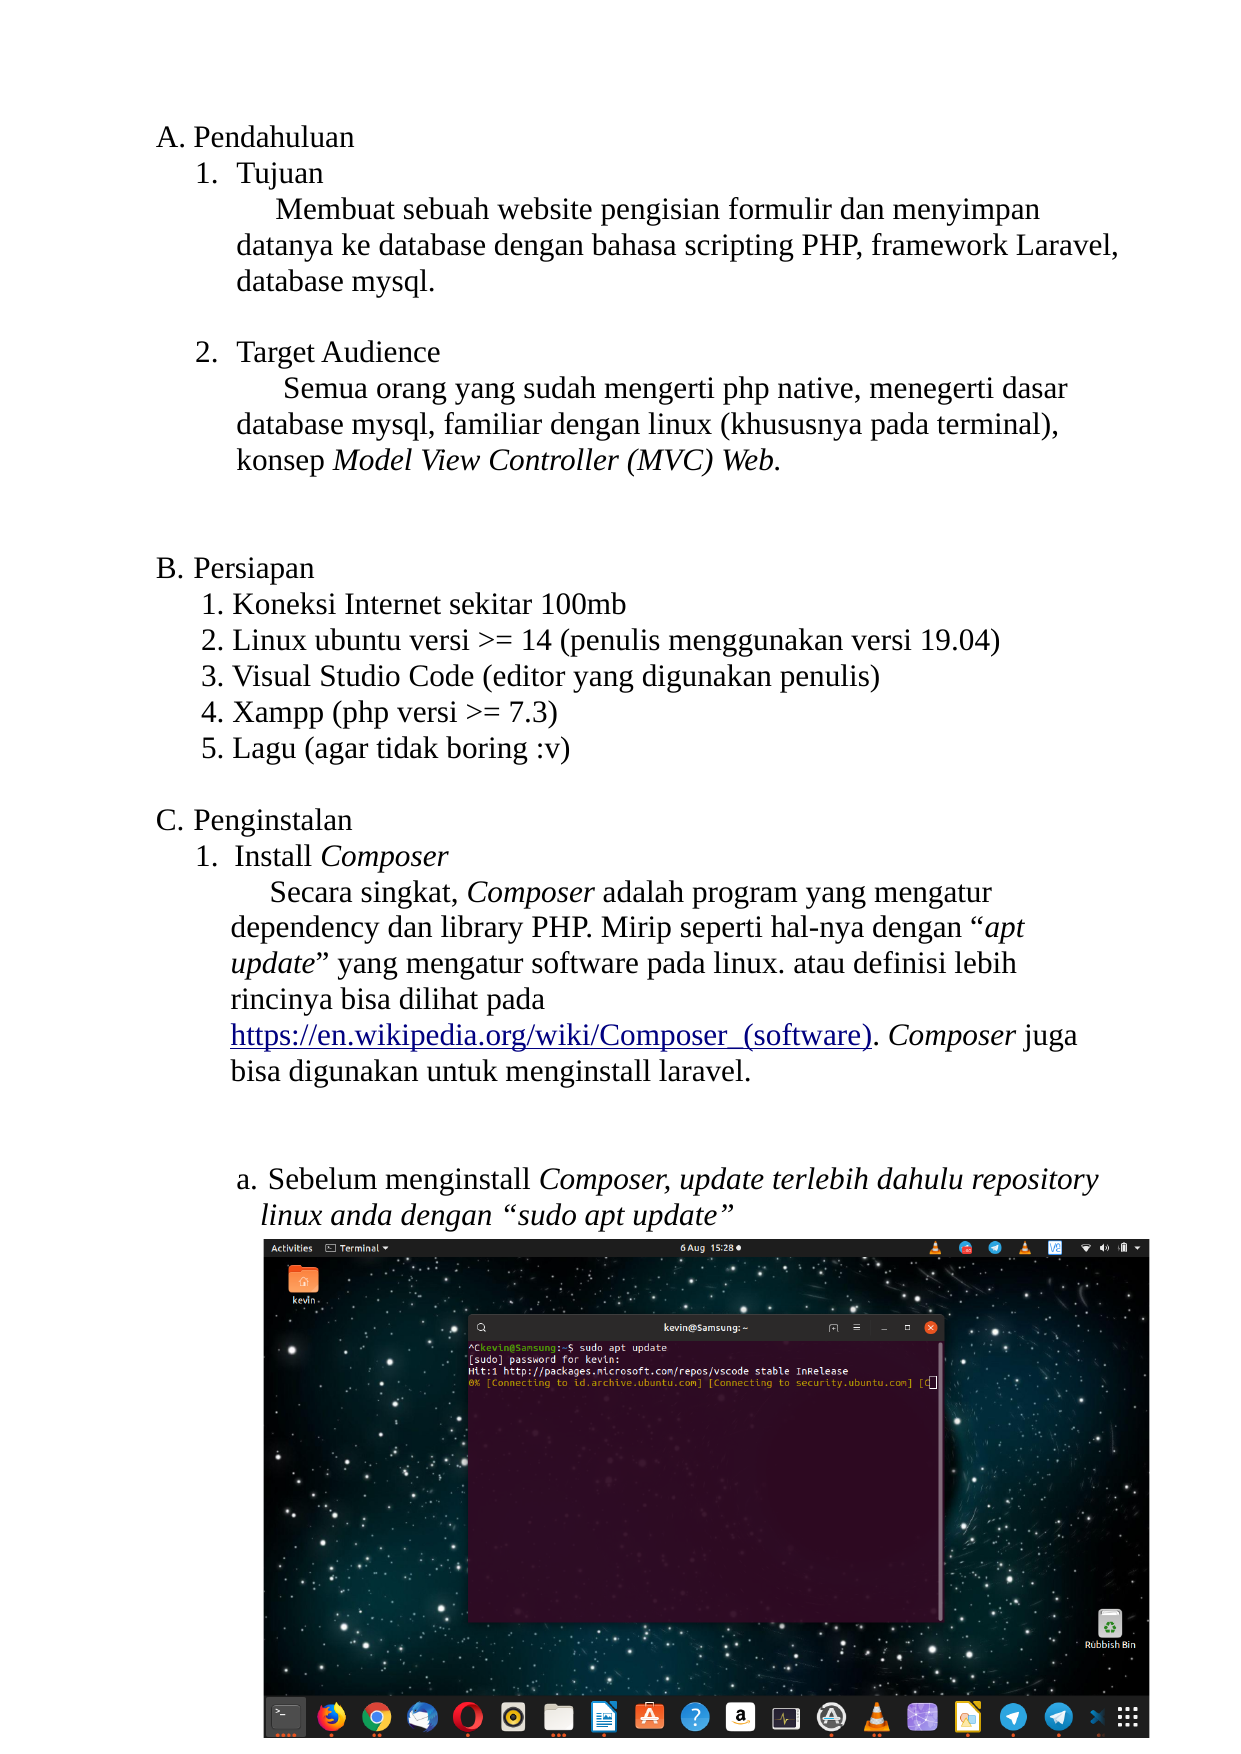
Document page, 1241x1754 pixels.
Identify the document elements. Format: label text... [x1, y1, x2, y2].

list Semua orang yang sudah mengerti php native, menegerti dasar database mysql, familiar dengan linux (khususnya pada terminal), konsep Model View Controller (MVC) Web. [195, 370, 1122, 477]
list Target Audience [195, 334, 1122, 370]
list Linux ubuntu versi >= 14 (penulis menggunakan versi 19.04) [201, 621, 1122, 657]
list Sebelum menginstall Composer, update terlebih dahulu repository linux anda dengan “sudo apt update” [236, 1160, 1122, 1232]
picture [263, 1239, 1150, 1738]
list Xampp (php versi >= 7.3) [201, 693, 1122, 729]
list Koneksi Internet sekitar 100mb [201, 585, 1122, 621]
list Persiapan [156, 549, 1122, 585]
list Lagu (agar tidak boring :v) [201, 729, 1122, 765]
list Pendahuluan [156, 118, 1122, 154]
list Tujuan [195, 154, 1122, 190]
list Visual Studio Code (editor yang digunakan penulis) [201, 657, 1122, 693]
list Penginstalan [156, 801, 1122, 837]
text Secara singkat, Composer adalah program yang mengatur dependency dan library PHP. Mirip seperti hal-nya dengan “apt update” yang mengatur software pada linux. atau definisi lebih rincinya bisa dilihat pada https://en.wikipedia.org/wiki/Composer_(software). Composer juga bisa digunakan untuk menginstall laravel. [230, 873, 1122, 1088]
list Membuat sebuah website pengisian formulir dan menyimpan datanya ke database dengan bahasa scripting PHP, framework Laravel, database mysql. [236, 190, 1122, 298]
list Install Composer [136, 837, 1122, 873]
